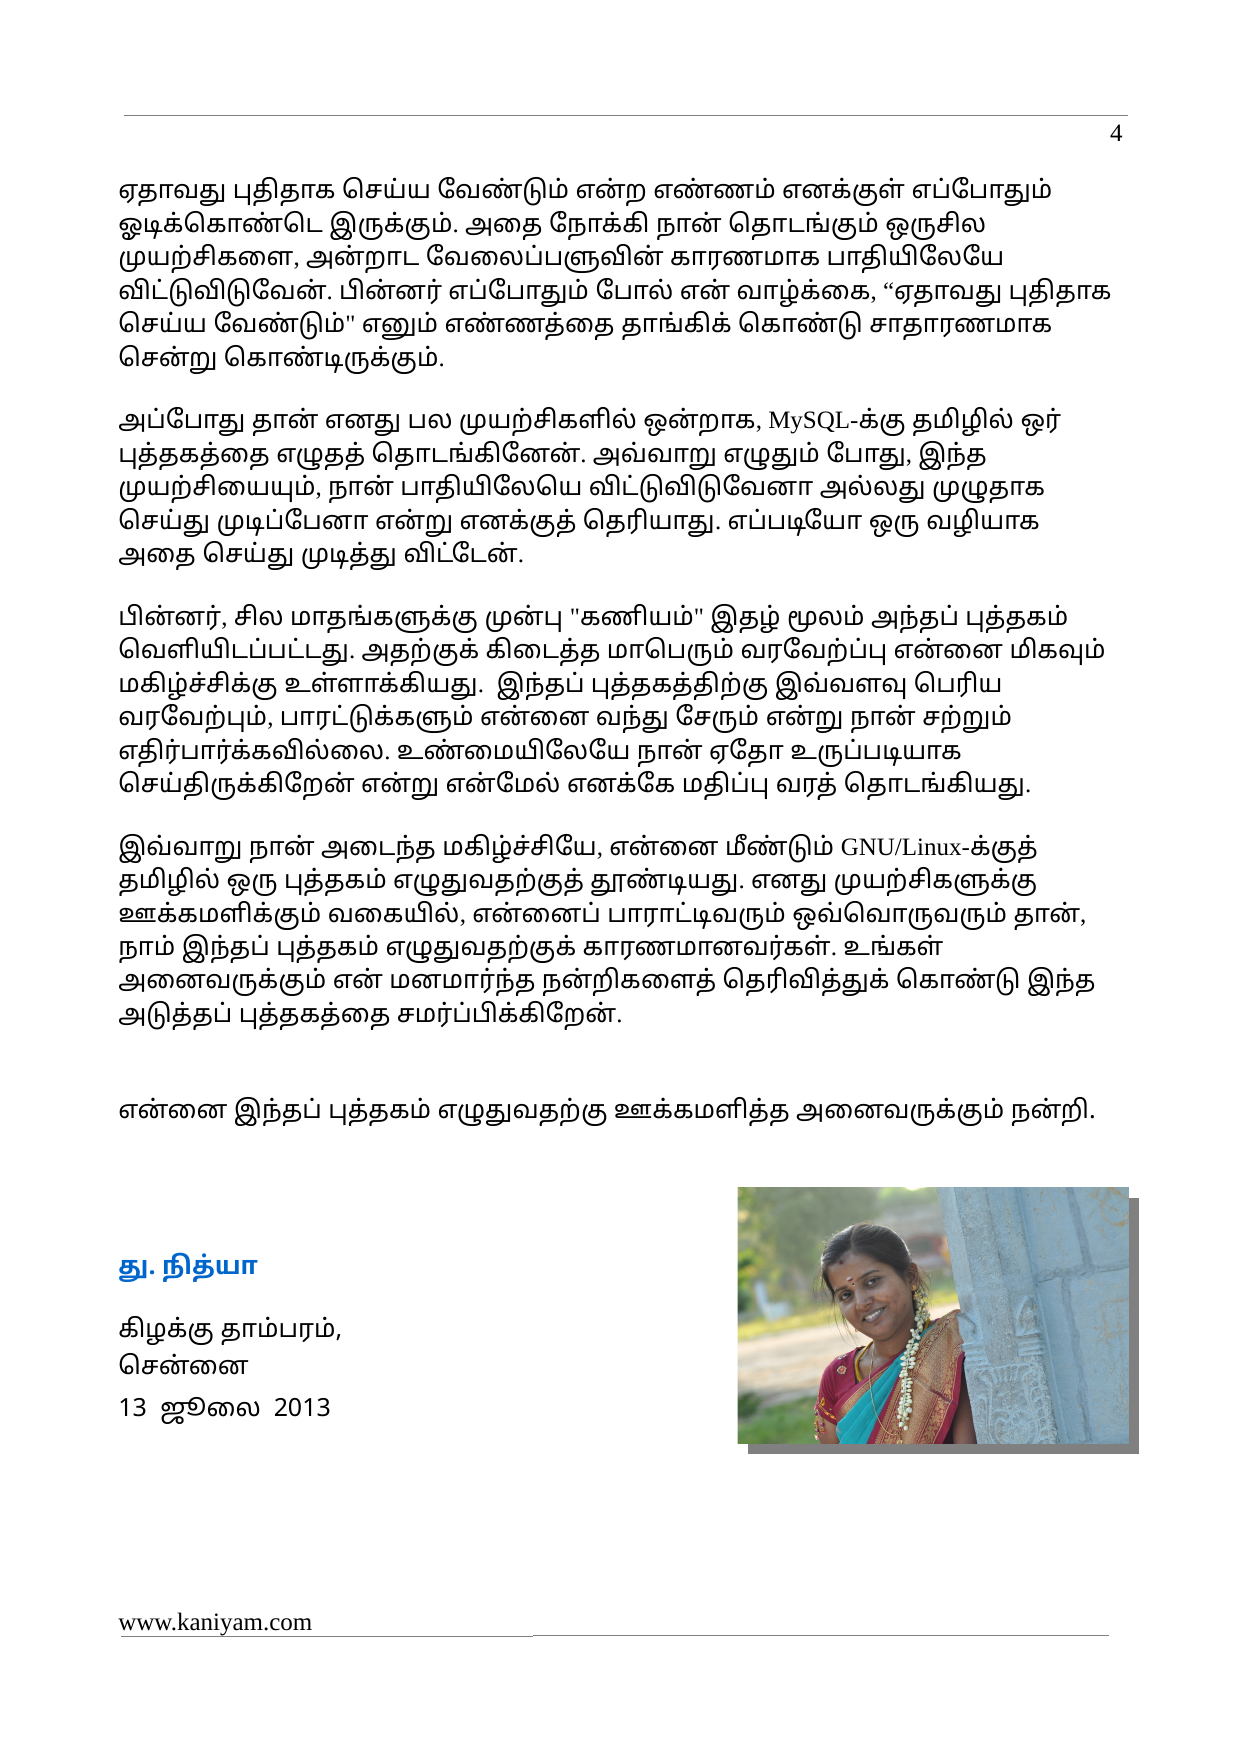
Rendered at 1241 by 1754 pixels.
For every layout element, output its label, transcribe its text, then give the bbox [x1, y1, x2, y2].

text பின்னர், சில மாதங்களுக்கு முன்பு "கணியம்" இதழ் மூலம் அந்தப் புத்தகம் வெளியிடப்பட்டது. அதற்குக் கிடைத்த மாபெரும் வரவேற்ப்பு என்னை மிகவும் மகிழ்ச்சிக்கு உள்ளாக்கியது. இந்தப் புத்தகத்திற்கு இவ்வளவு பெரிய வரவேற்பும், பாரட்டுக்களும் என்னை வந்து சேரும் என்று நான் சற்றும் எதிர்பார்க்கவில்லை. உண்மையிலேயே நான் ஏதோ உருப்படியாக செய்திருக்கிறேன் என்று என்மேல் எனக்கே மதிப்பு வரத் தொடங்கியது. [118, 602, 1122, 803]
picture [737, 1187, 1129, 1444]
text என்னை இந்தப் புத்தகம் எழுதுவதற்கு ஊக்கமளித்த அனைவருக்கும் நன்றி. [118, 1092, 1122, 1162]
text அப்போது தான் எனது பல முயற்சிகளில் ஒன்றாக, MySQL-க்கு தமிழில் ஒர் புத்தகத்தை எழுதத் தொடங்கினேன். அவ்வாறு எழுதும் போது, இந்த முயற்சியையும், நான் பாதியிலேயெ விட்டுவிடுவேனா அல்லது முழுதாக செய்து முடிப்பேனா என்று எனக்குத் தெரியாது. எப்படியோ ஒரு வழியாக அதை செய்து முடித்து விட்டேன். [118, 405, 1122, 573]
text கிழக்கு தாம்பரம், சென்னை 13 ஜூலை 2013 [118, 1311, 1122, 1460]
text ஏதாவது புதிதாக செய்ய வேண்டும் என்ற எண்ணம் எனக்குள் எப்போதும் ஓடிக்கொண்டெ இருக்கும். அதை நோக்கி நான் தொடங்கும் ஒருசில முயற்சிகளை, அன்றாட வேலைப்பளுவின் காரணமாக பாதியிலேயே விட்டுவிடுவேன். பின்னர் எப்போதும் போல் என் வாழ்க்கை, “ஏதாவது புதிதாக செய்ய வேண்டும்" எனும் எண்ணத்தை தாங்கிக் கொண்டு சாதாரணமாக சென்று கொண்டிருக்கும். [118, 176, 1122, 377]
text து. நித்யா [118, 1247, 737, 1284]
text இவ்வாறு நான் அடைந்த மகிழ்ச்சியே, என்னை மீண்டும் GNU/Linux-க்குத் தமிழில் ஒரு புத்தகம் எழுதுவதற்குத் தூண்டியது. எனது முயற்சிகளுக்கு ஊக்கமளிக்கும் வகையில், என்னைப் பாராட்டிவரும் ஒவ்வொருவரும் தான், நாம் இந்தப் புத்தகம் எழுதுவதற்குக் காரணமானவர்கள். உங்கள் அனைவருக்கும் என் மனமார்ந்த நன்றிகளைத் தெரிவித்துக் கொண்டு இந்த அடுத்தப் புத்தகத்தை சமர்ப்பிக்கிறேன். [118, 832, 1122, 1032]
